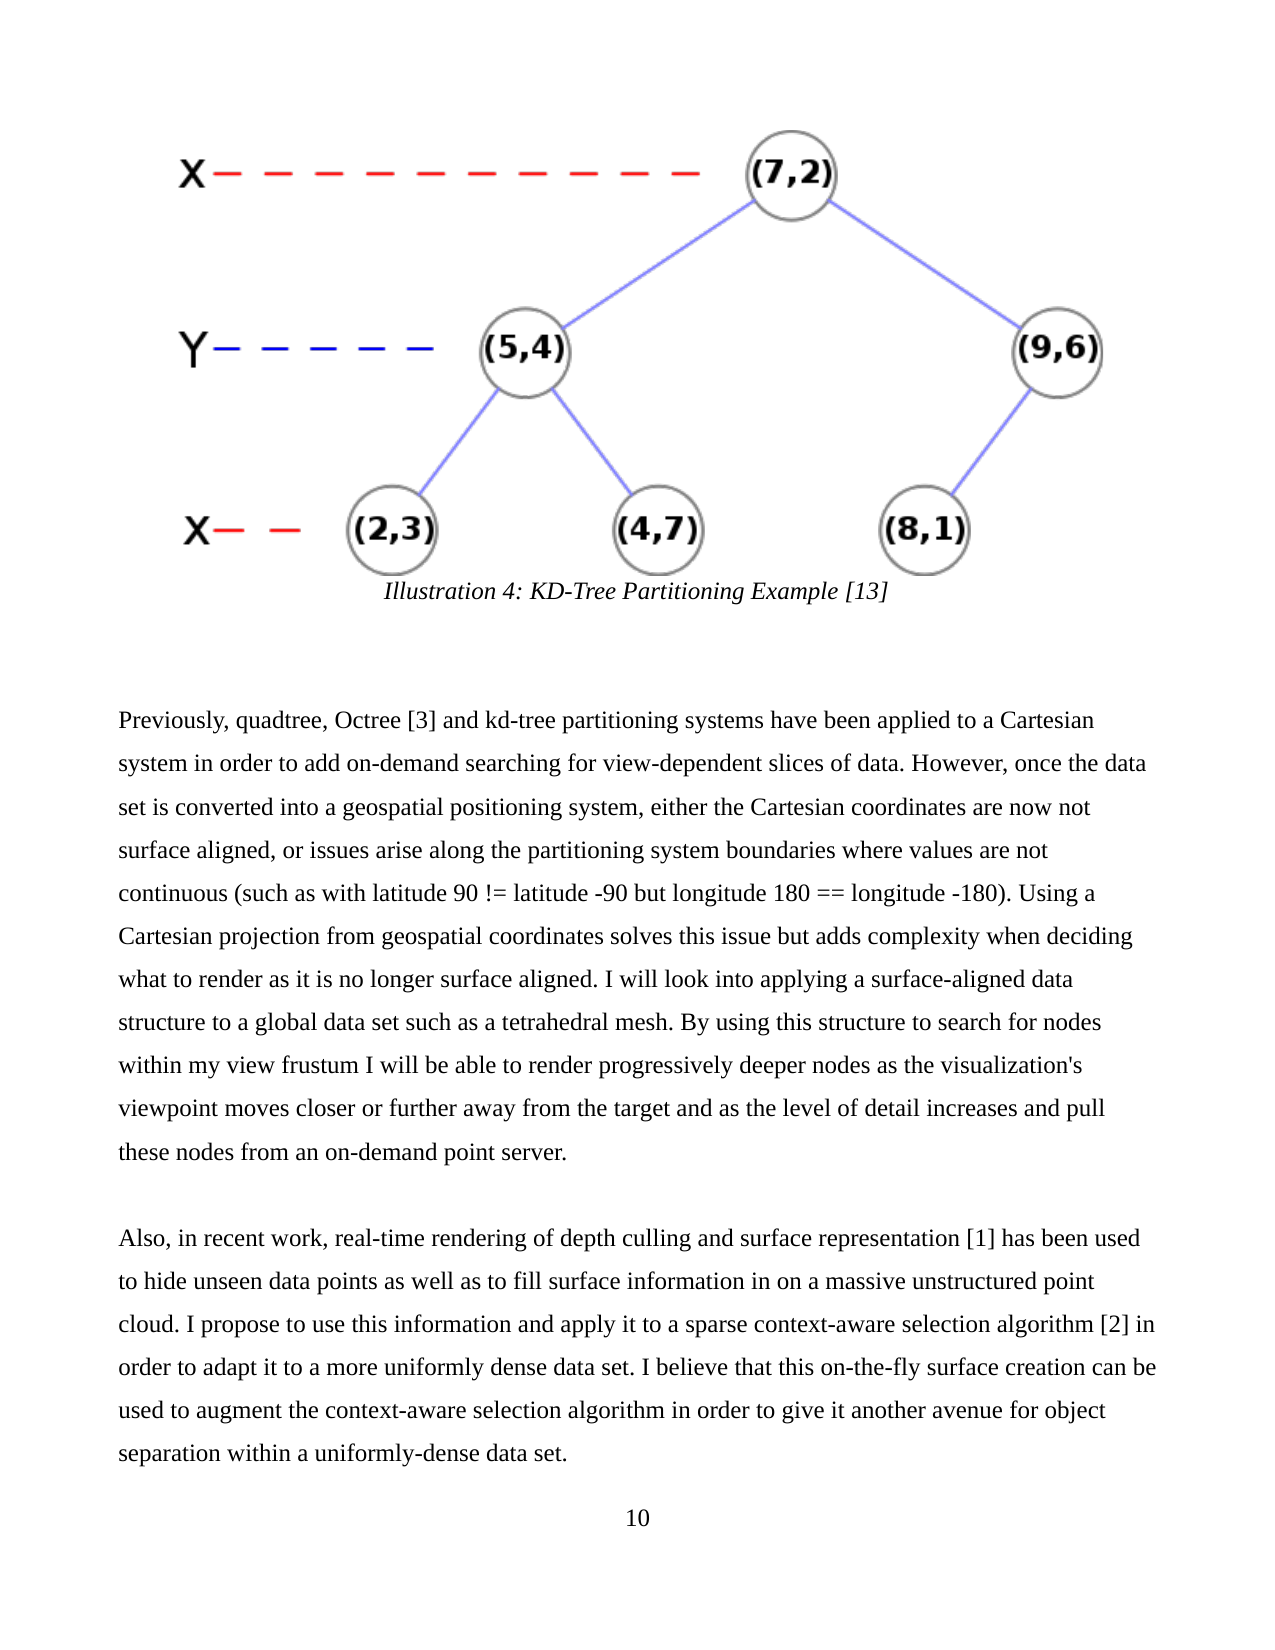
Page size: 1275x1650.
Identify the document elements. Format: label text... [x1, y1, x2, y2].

picture [171, 130, 1104, 576]
text Also, in recent work, real-time rendering of depth culling and surface representation [1] has been used to hide unseen data points as well as to fill surface information in on a massive unstructured point cloud. I propose to use this information and apply it to a sparse context-aware selection algorithm [2] in order to adapt it to a more uniformly dense data set. I believe that this on-the-fly surface creation can be used to augment the context-aware selection algorithm in order to give it another avenue for object separation within a uniformly-dense data set. [118, 1223, 1157, 1467]
text Illustration 4: KD-Tree Partitioning Example [13] [172, 576, 1103, 605]
text Previously, quadtree, Octree [3] and kd-tree partitioning systems have been applied to a Cartesian system in order to add on-demand searching for view-dependent slices of data. However, once the data set is converted into a geospatial positioning system, either the Cartesian coordinates are now not surface aligned, or issues arise along the partitioning system boundaries where values are not continuous (such as with latitude 90 != latitude -90 but longitude 180 == longitude -180). Using a Cartesian projection from geospatial coordinates solves this issue but adds complexity when deciding what to render as it is no longer surface aligned. I will look into applying a surface-aligned data structure to a global data set such as a tetrahedral mesh. By using this structure to search for nodes within my view frustum I will be able to render progressively deeper nodes as the visualization's viewpoint moves closer or further away from the target and as the level of detail increases and pull these nodes from an on-demand point server. [118, 705, 1157, 1165]
